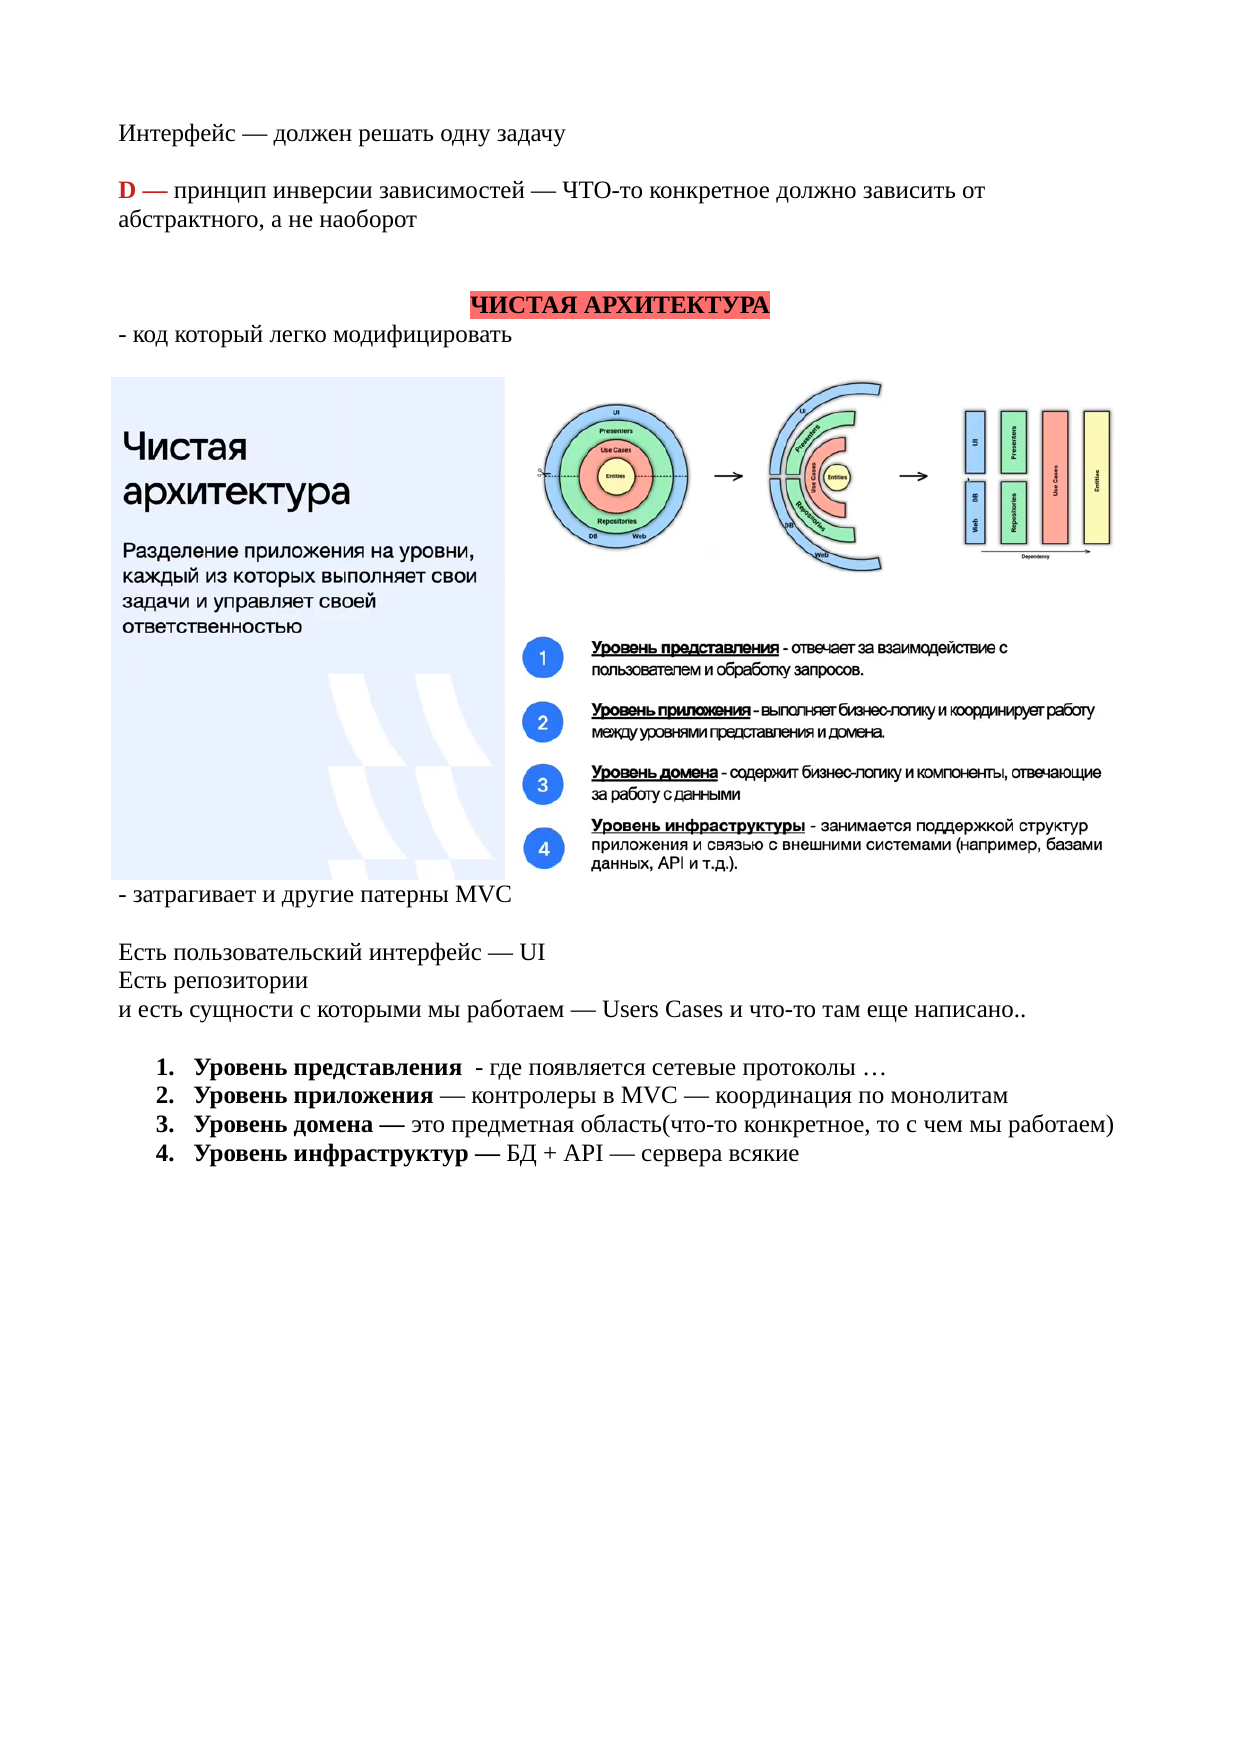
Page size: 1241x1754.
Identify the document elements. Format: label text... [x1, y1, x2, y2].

picture [111, 377, 1116, 880]
text Интерфейс — должен решать одну задачу [118, 118, 1122, 147]
text - код который легко модифицировать [118, 319, 1122, 348]
list Уровень приложения — контролеры в MVC — координация по монолитам [156, 1081, 1122, 1109]
text Есть репозитории [118, 966, 1122, 994]
text - затрагивает и другие патерны MVC [118, 377, 1122, 908]
list Уровень представления - где появляется сетевые протоколы … [156, 1052, 1122, 1081]
list Уровень домена — это предметная область(что-то конкретное, то с чем мы работаем) [156, 1109, 1122, 1138]
text и есть сущности с которыми мы работаем — Users Cases и что-то там еще написано.. [118, 994, 1122, 1023]
list Уровень инфраструктур — БД + API — сервера всякие [156, 1138, 1122, 1167]
text ЧИСТАЯ АРХИТЕКТУРА [118, 291, 1122, 319]
text Есть пользовательский интерфейс — UI [118, 937, 1122, 966]
text D — принцип инверсии зависимостей — ЧТО-то конкретное должно зависить от абстрактного, а не наоборот [118, 176, 1122, 233]
